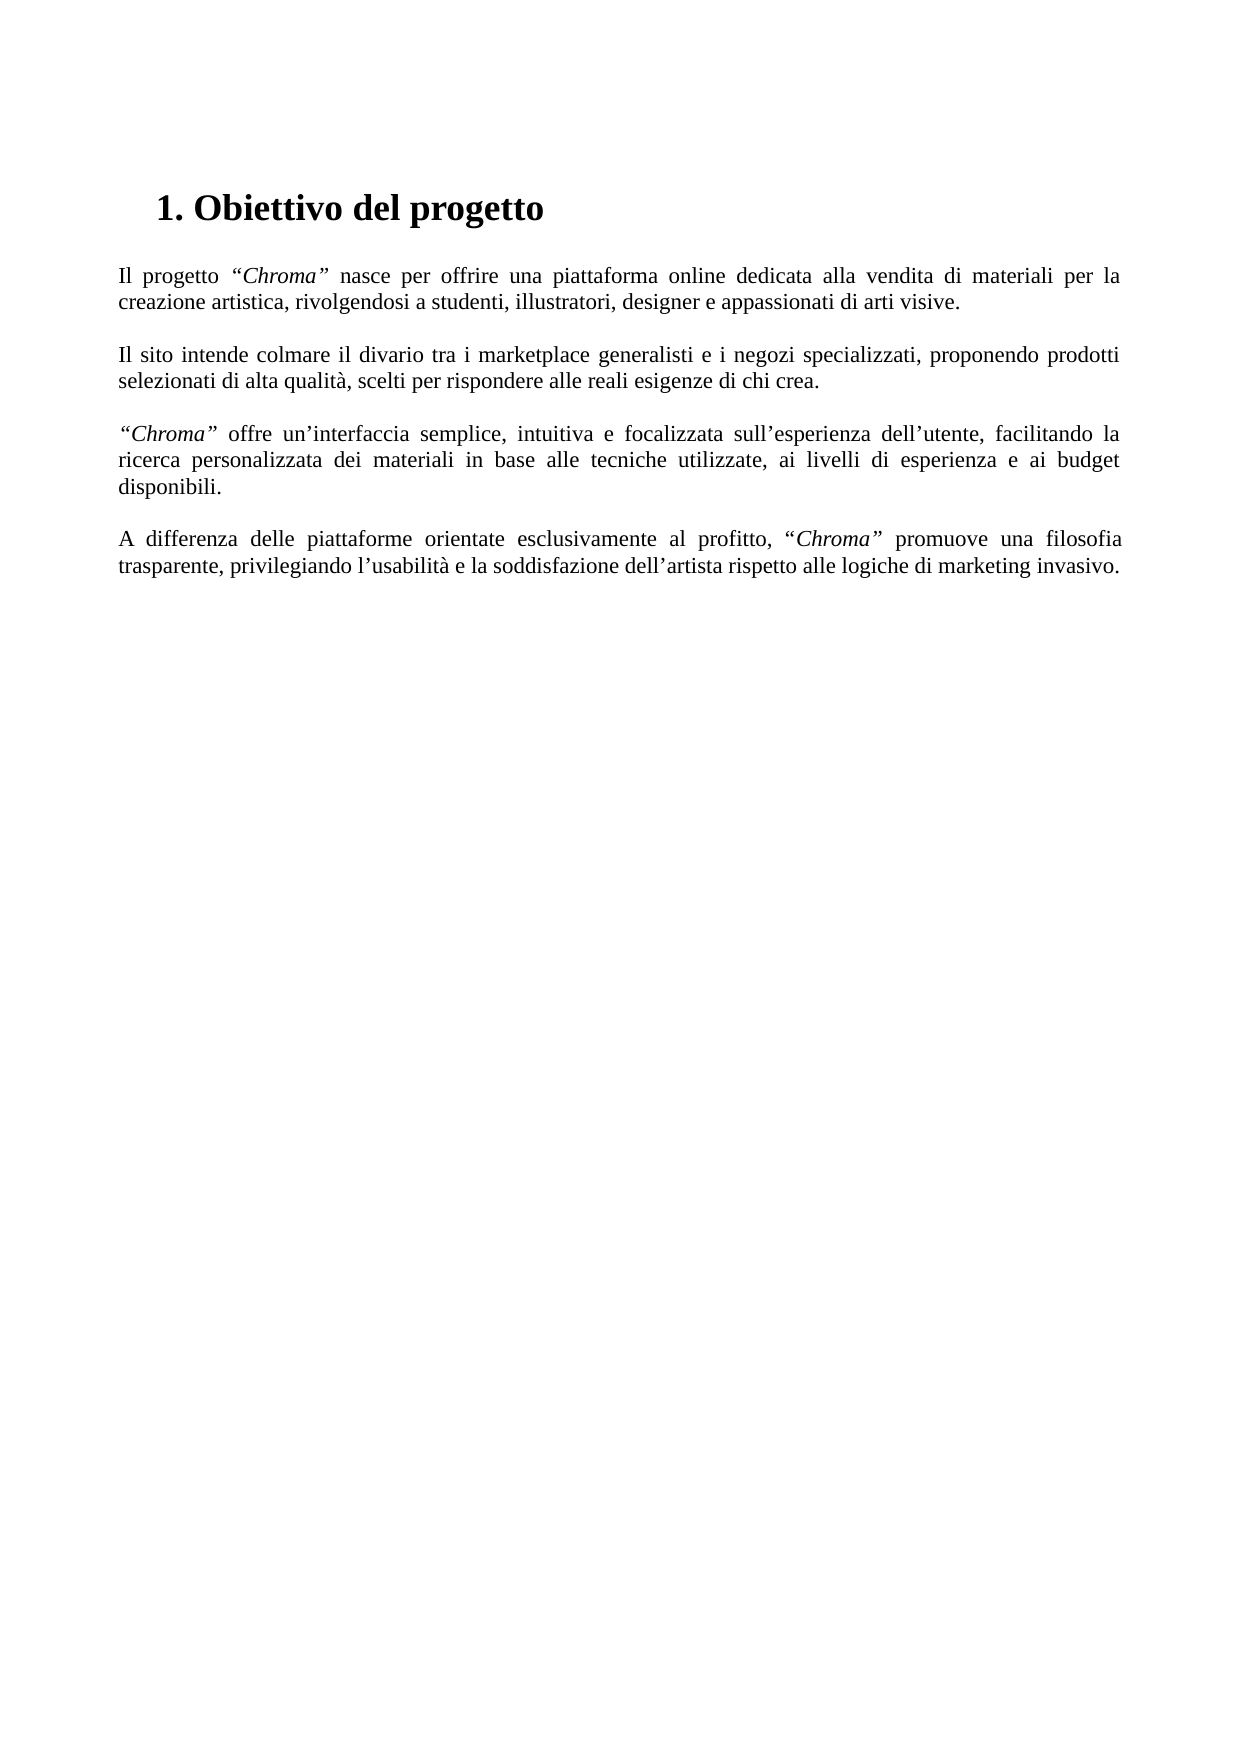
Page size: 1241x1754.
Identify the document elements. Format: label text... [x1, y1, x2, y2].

text Il progetto “Chroma” nasce per offrire una piattaforma online dedicata alla vendita di materiali per la creazione artistica, rivolgendosi a studenti, illustratori, designer e appassionati di arti visive. [118, 262, 1122, 314]
text A differenza delle piattaforme orientate esclusivamente al profitto, “Chroma” promuove una filosofia trasparente, privilegiando l’usabilità e la soddisfazione dell’artista rispetto alle logiche di marketing invasivo. [118, 525, 1122, 578]
list Obiettivo del progetto [156, 185, 1122, 228]
text “Chroma” offre un’interfaccia semplice, intuitiva e focalizzata sull’esperienza dell’utente, facilitando la ricerca personalizzata dei materiali in base alle tecniche utilizzate, ai livelli di esperienza e ai budget disponibili. [118, 420, 1122, 499]
text Il sito intende colmare il divario tra i marketplace generalisti e i negozi specializzati, proponendo prodotti selezionati di alta qualità, scelti per rispondere alle reali esigenze di chi crea. [118, 341, 1122, 394]
